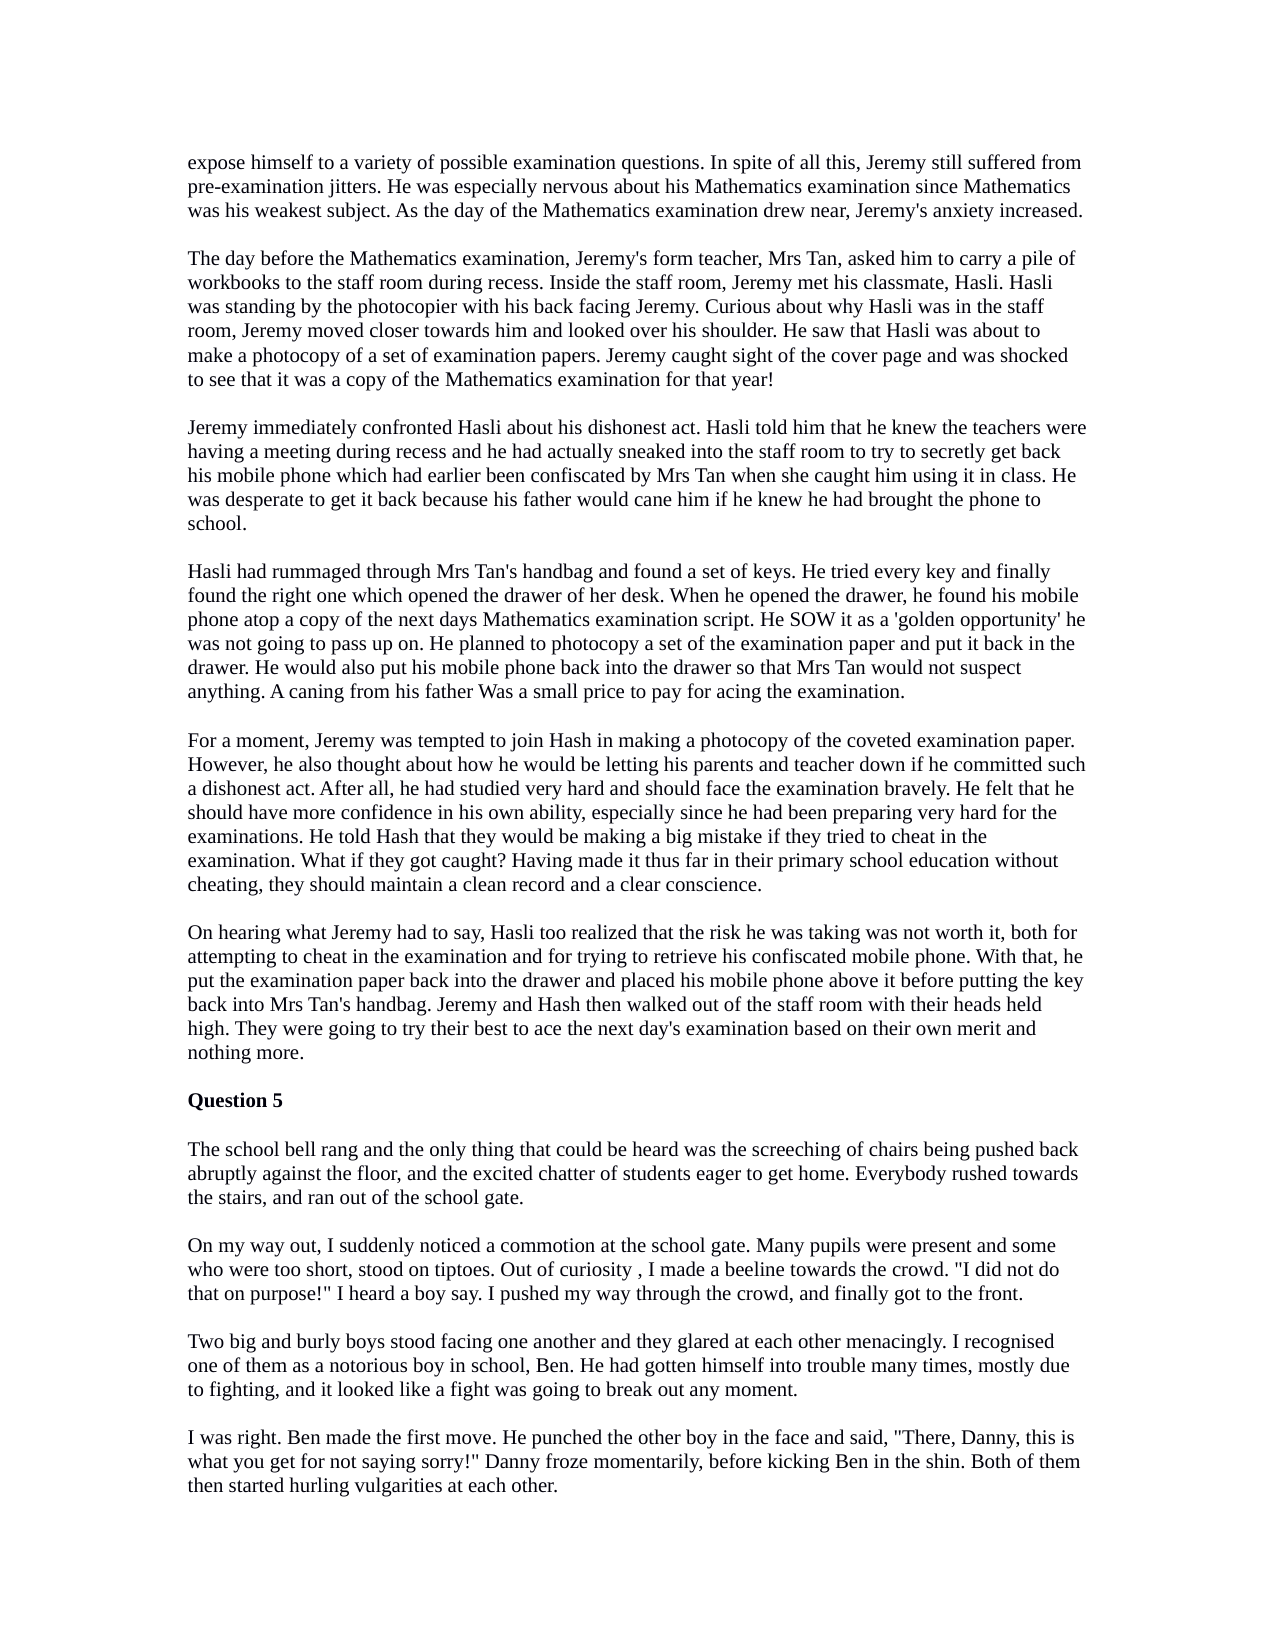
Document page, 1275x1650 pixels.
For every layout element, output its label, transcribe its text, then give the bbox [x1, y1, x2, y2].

text expose himself to a variety of possible examination questions. In spite of all this, Jeremy still suffered from pre-examination jitters. He was especially nervous about his Mathematics examination since Mathematics was his weakest subject. As the day of the Mathematics examination drew near, Jeremy's anxiety increased. [187, 150, 1087, 222]
text For a moment, Jeremy was tempted to join Hash in making a photocopy of the coveted examination paper. However, he also thought about how he would be letting his parents and teacher down if he committed such a dishonest act. After all, he had studied very hard and should face the examination bravely. He felt that he should have more confidence in his own ability, especially since he had been preparing very hard for the examinations. He told Hash that they would be making a big mistake if they tried to cheat in the examination. What if they got caught? Having made it thus far in their primary school education without cheating, they should maintain a clean record and a clear conscience. [187, 727, 1087, 896]
text The school bell rang and the only thing that could be heard was the screeching of chairs being pushed back abruptly against the floor, and the excited chatter of students eager to get home. Everybody rushed towards the stairs, and ran out of the school gate. [187, 1137, 1087, 1209]
text I was right. Ben made the first move. He punched the other boy in the face and said, "There, Danny, this is what you get for not saying sorry!" Danny froze momentarily, before kicking Ben in the shin. Both of them then started hurling vulgarities at each other. [187, 1425, 1087, 1497]
text On my way out, I suddenly noticed a commotion at the school gate. Many pupils were present and some who were too short, stood on tiptoes. Out of curiosity , I made a beeline towards the crowd. "I did not do that on purpose!" I heard a boy say. I pushed my way through the crowd, and finally got to the front. [187, 1233, 1087, 1305]
text Jeremy immediately confronted Hasli about his dishonest act. Hasli told him that he knew the teachers were having a meeting during recess and he had actually sneaked into the staff room to try to secretly get back his mobile phone which had earlier been confiscated by Mrs Tan when she caught him using it in class. He was desperate to get it back because his father would cane him if he knew he had brought the phone to school. [187, 415, 1087, 535]
text The day before the Mathematics examination, Jeremy's form teacher, Mrs Tan, asked him to carry a pile of workbooks to the staff room during recess. Inside the staff room, Jeremy met his classmate, Hasli. Hasli was standing by the photocopier with his back facing Jeremy. Curious about why Hasli was in the staff room, Jeremy moved closer towards him and looked over his shoulder. He saw that Hasli was about to make a photocopy of a set of examination papers. Jeremy caught sight of the cover page and was shocked to see that it was a copy of the Mathematics examination for that year! [187, 246, 1087, 391]
text Two big and burly boys stood facing one another and they glared at each other menacingly. I recognised one of them as a notorious boy in school, Ben. He had gotten himself into trouble many times, mostly due to fighting, and it looked like a fight was going to break out any moment. [187, 1329, 1087, 1401]
text Question 5 [187, 1088, 1087, 1112]
text On hearing what Jeremy had to say, Hasli too realized that the risk he was taking was not worth it, both for attempting to cheat in the examination and for trying to retrieve his confiscated mobile phone. With that, he put the examination paper back into the drawer and placed his mobile phone above it before putting the key back into Mrs Tan's handbag. Jeremy and Hash then walked out of the staff room with their heads held high. They were going to try their best to ace the next day's examination based on their own merit and nothing more. [187, 920, 1087, 1064]
text Hasli had rummaged through Mrs Tan's handbag and found a set of keys. He tried every key and finally found the right one which opened the drawer of her desk. When he opened the drawer, he found his mobile phone atop a copy of the next days Mathematics examination script. He SOW it as a 'golden opportunity' he was not going to pass up on. He planned to photocopy a set of the examination paper and put it back in the drawer. He would also put his mobile phone back into the drawer so that Mrs Tan would not suspect anything. A caning from his father Was a small price to pay for acing the examination. [187, 559, 1087, 703]
